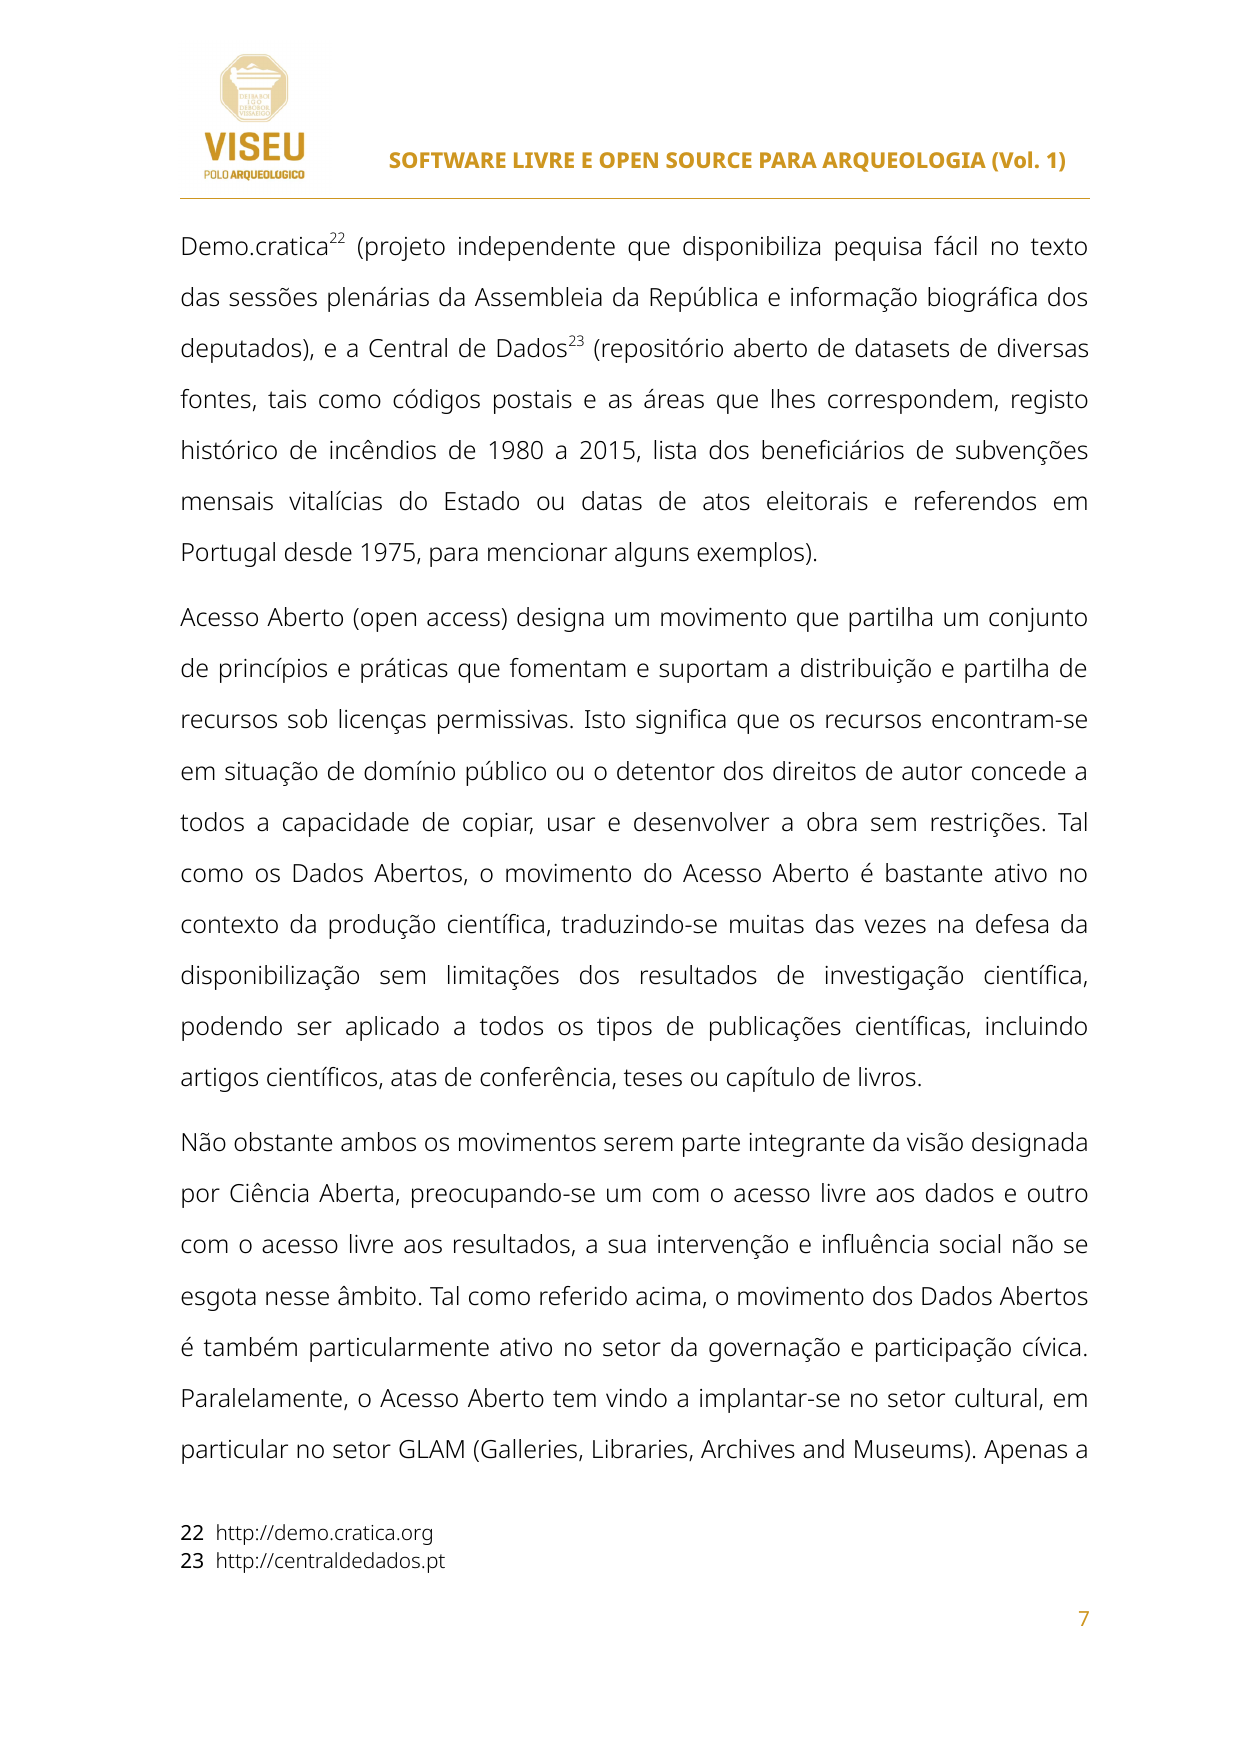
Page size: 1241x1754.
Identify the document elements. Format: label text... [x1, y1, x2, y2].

text http://centraldedados.pt [180, 1547, 1090, 1575]
text http://demo.cratica.org [180, 1518, 1090, 1547]
text Não obstante ambos os movimentos serem parte integrante da visão designada por Ciência Aberta, preocupando-se um com o acesso livre aos dados e outro com o acesso livre aos resultados, a sua intervenção e influência social não se esgota nesse âmbito. Tal como referido acima, o movimento dos Dados Abertos é também particularmente ativo no setor da governação e participação cívica. Paralelamente, o Acesso Aberto tem vindo a implantar-se no setor cultural, em particular no setor GLAM (Galleries, Libraries, Archives and Museums). Apenas a [180, 1125, 1090, 1465]
text O movimento dos Dados Abertos (open data) defende a ideia de que certos dados devem poder ser livremente utilizados, reutilizados e redistribuídos para qualquer fim. O movimento é bastante ativo no contexto da produção científica mas tem vindo a implantar-se noutros domínios, com iniciativas de particular interesse no setor cultural ou relacionadas com participação cívica e governo aberto (open government). A título de exemplo, e apenas no panorama nacional, refira-se os projetos Repositório de Dados Aberto em Portugal, Demo.cratica (projeto independente que disponibiliza pequisa fácil no texto das sessões plenárias da Assembleia da República e informação biográfica dos deputados), e a Central de Dados (repositório aberto de datasets de diversas fontes, tais como códigos postais e as áreas que lhes correspondem, registo histórico de incêndios de 1980 a 2015, lista dos beneficiários de subvenções mensais vitalícias do Estado ou datas de atos eleitorais e referendos em Portugal desde 1975, para mencionar alguns exemplos). [180, 228, 1090, 568]
text Acesso Aberto (open access) designa um movimento que partilha um conjunto de princípios e práticas que fomentam e suportam a distribuição e partilha de recursos sob licenças permissivas. Isto significa que os recursos encontram-se em situação de domínio público ou o detentor dos direitos de autor concede a todos a capacidade de copiar, usar e desenvolver a obra sem restrições. Tal como os Dados Abertos, o movimento do Acesso Aberto é bastante ativo no contexto da produção científica, traduzindo-se muitas das vezes na defesa da disponibilização sem limitações dos resultados de investigação científica, podendo ser aplicado a todos os tipos de publicações científicas, incluindo artigos científicos, atas de conferência, teses ou capítulo de livros. [180, 600, 1090, 1093]
